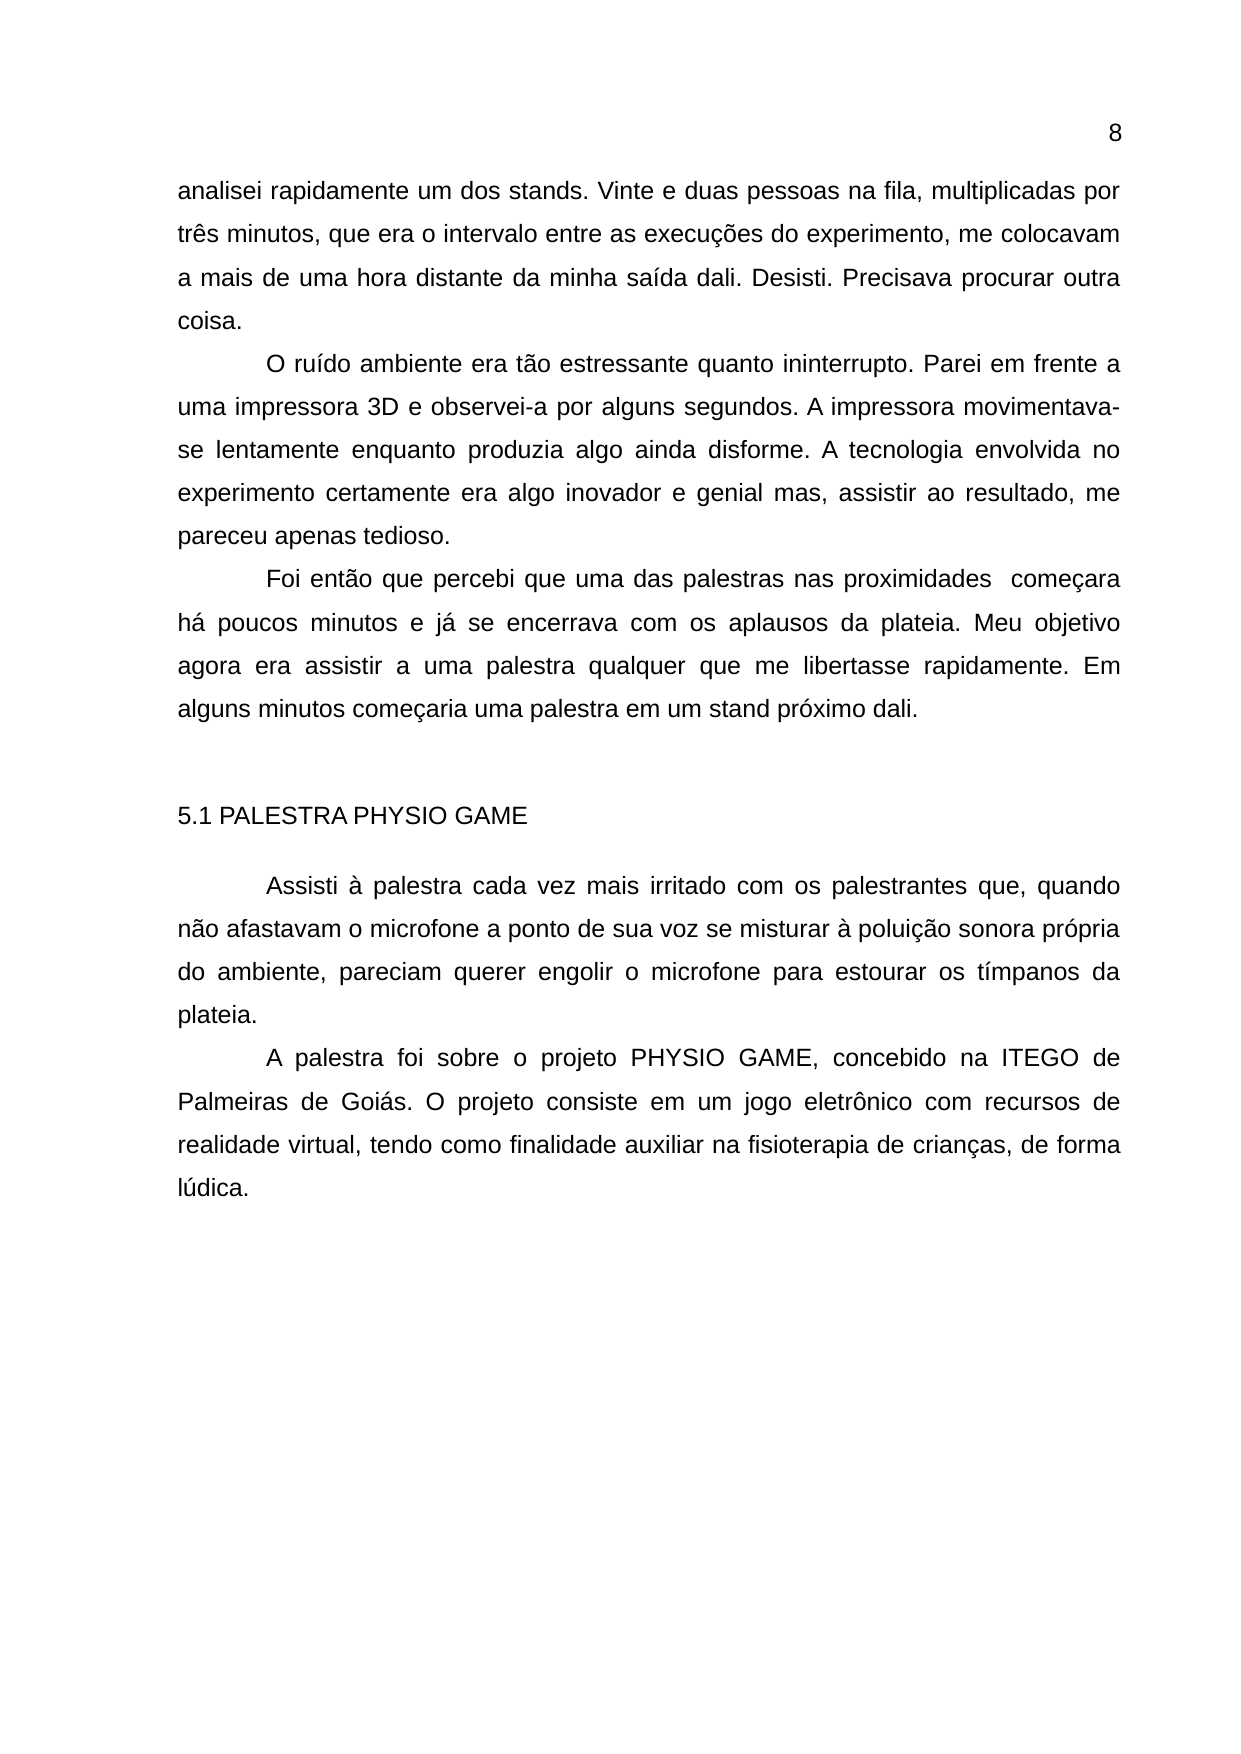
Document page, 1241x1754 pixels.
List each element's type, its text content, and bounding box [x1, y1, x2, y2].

subtitle PALESTRA PHYSIO GAME [177, 801, 1122, 830]
text analisei rapidamente um dos stands. Vinte e duas pessoas na fila, multiplicadas por três minutos, que era o intervalo entre as execuções do experimento, me colocavam a mais de uma hora distante da minha saída dali. Desisti. Precisava procurar outra coisa. [177, 176, 1122, 334]
text O ruído ambiente era tão estressante quanto ininterrupto. Parei em frente a uma impressora 3D e observei-a por alguns segundos. A impressora movimentava-se lentamente enquanto produzia algo ainda disforme. A tecnologia envolvida no experimento certamente era algo inovador e genial mas, assistir ao resultado, me pareceu apenas tedioso. [177, 349, 1122, 550]
text Assisti à palestra cada vez mais irritado com os palestrantes que, quando não afastavam o microfone a ponto de sua voz se misturar à poluição sonora própria do ambiente, pareciam querer engolir o microfone para estourar os tímpanos da plateia. [177, 871, 1122, 1029]
text Foi então que percebi que uma das palestras nas proximidades começara há poucos minutos e já se encerrava com os aplausos da plateia. Meu objetivo agora era assistir a uma palestra qualquer que me libertasse rapidamente. Em alguns minutos começaria uma palestra em um stand próximo dali. [177, 564, 1122, 723]
text A palestra foi sobre o projeto PHYSIO GAME, concebido na ITEGO de Palmeiras de Goiás. O projeto consiste em um jogo eletrônico com recursos de realidade virtual, tendo como finalidade auxiliar na fisioterapia de crianças, de forma lúdica. [177, 1043, 1122, 1202]
